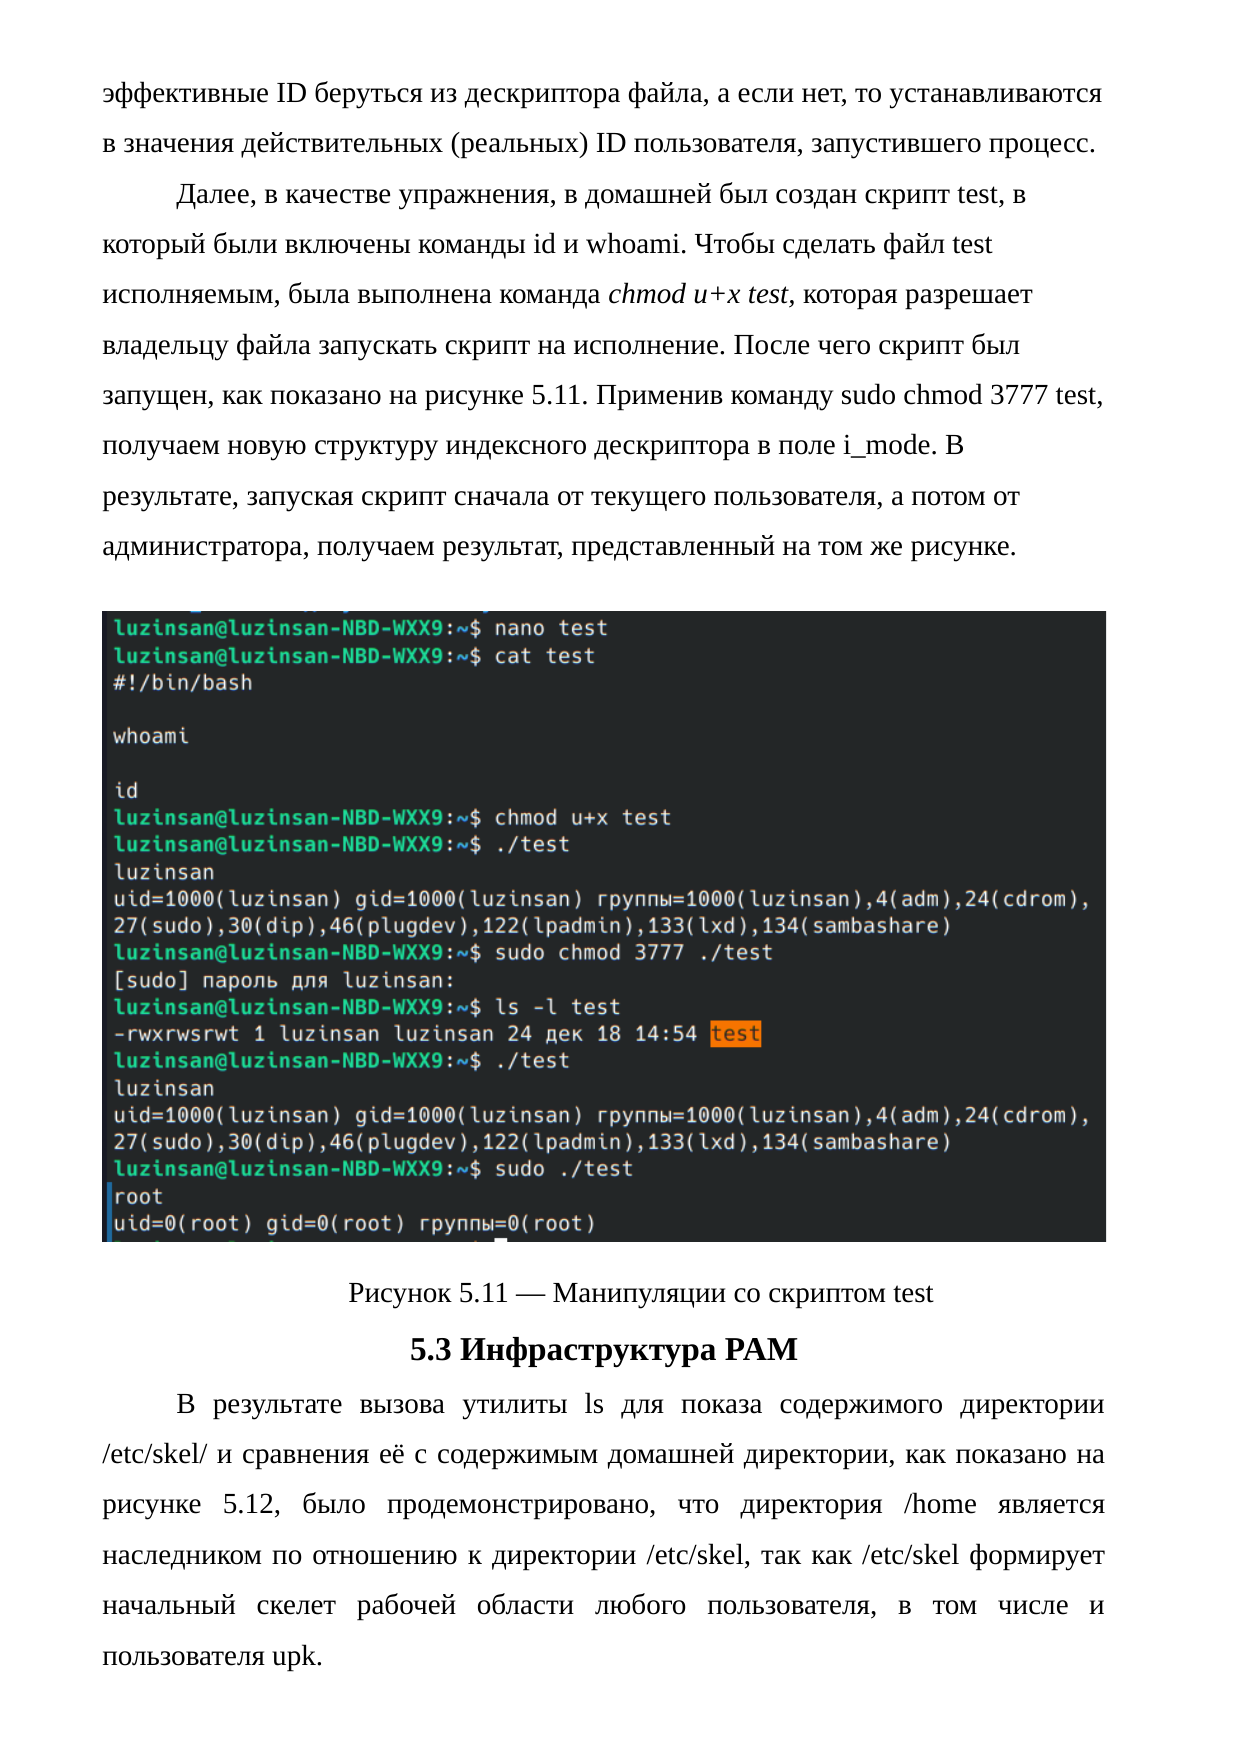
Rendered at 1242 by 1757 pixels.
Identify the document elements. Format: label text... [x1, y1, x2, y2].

subtitle 5.3 Инфраструктура PAM [102, 1329, 1106, 1368]
picture [102, 611, 1107, 1242]
text Далее, в качестве упражнения, в домашней был создан скрипт test, в который были включены команды id и whoami. Чтобы сделать файл test исполняемым, была выполнена команда chmod u+x test, которая разрешает владельцу файла запускать скрипт на исполнение. После чего скрипт был запущен, как показано на рисунке 5.11. Применив команду sudo chmod 3777 test, получаем новую структуру индексного дескриптора в поле i_mode. В результате, запуская скрипт сначала от текущего пользователя, а потом от администратора, получаем результат, представленный на том же рисунке. [102, 176, 1106, 562]
text В результате вызова утилиты ls для показа содержимого директории /etc/skel/ и сравнения её с содержимым домашней директории, как показано на рисунке 5.12, было продемонстрировано, что директория /home является наследником по отношению к директории /etc/skel, так как /etc/skel формирует начальный скелет рабочей области любого пользователя, в том числе и пользователя upk. [102, 1386, 1106, 1671]
text Рисунок 5.11 — Манипуляции со скриптом test [102, 1275, 1106, 1308]
text эффективные ID беруться из дескриптора файла, а если нет, то устанавливаются в значения действительных (реальных) ID пользователя, запустившего процесс. [102, 75, 1106, 159]
